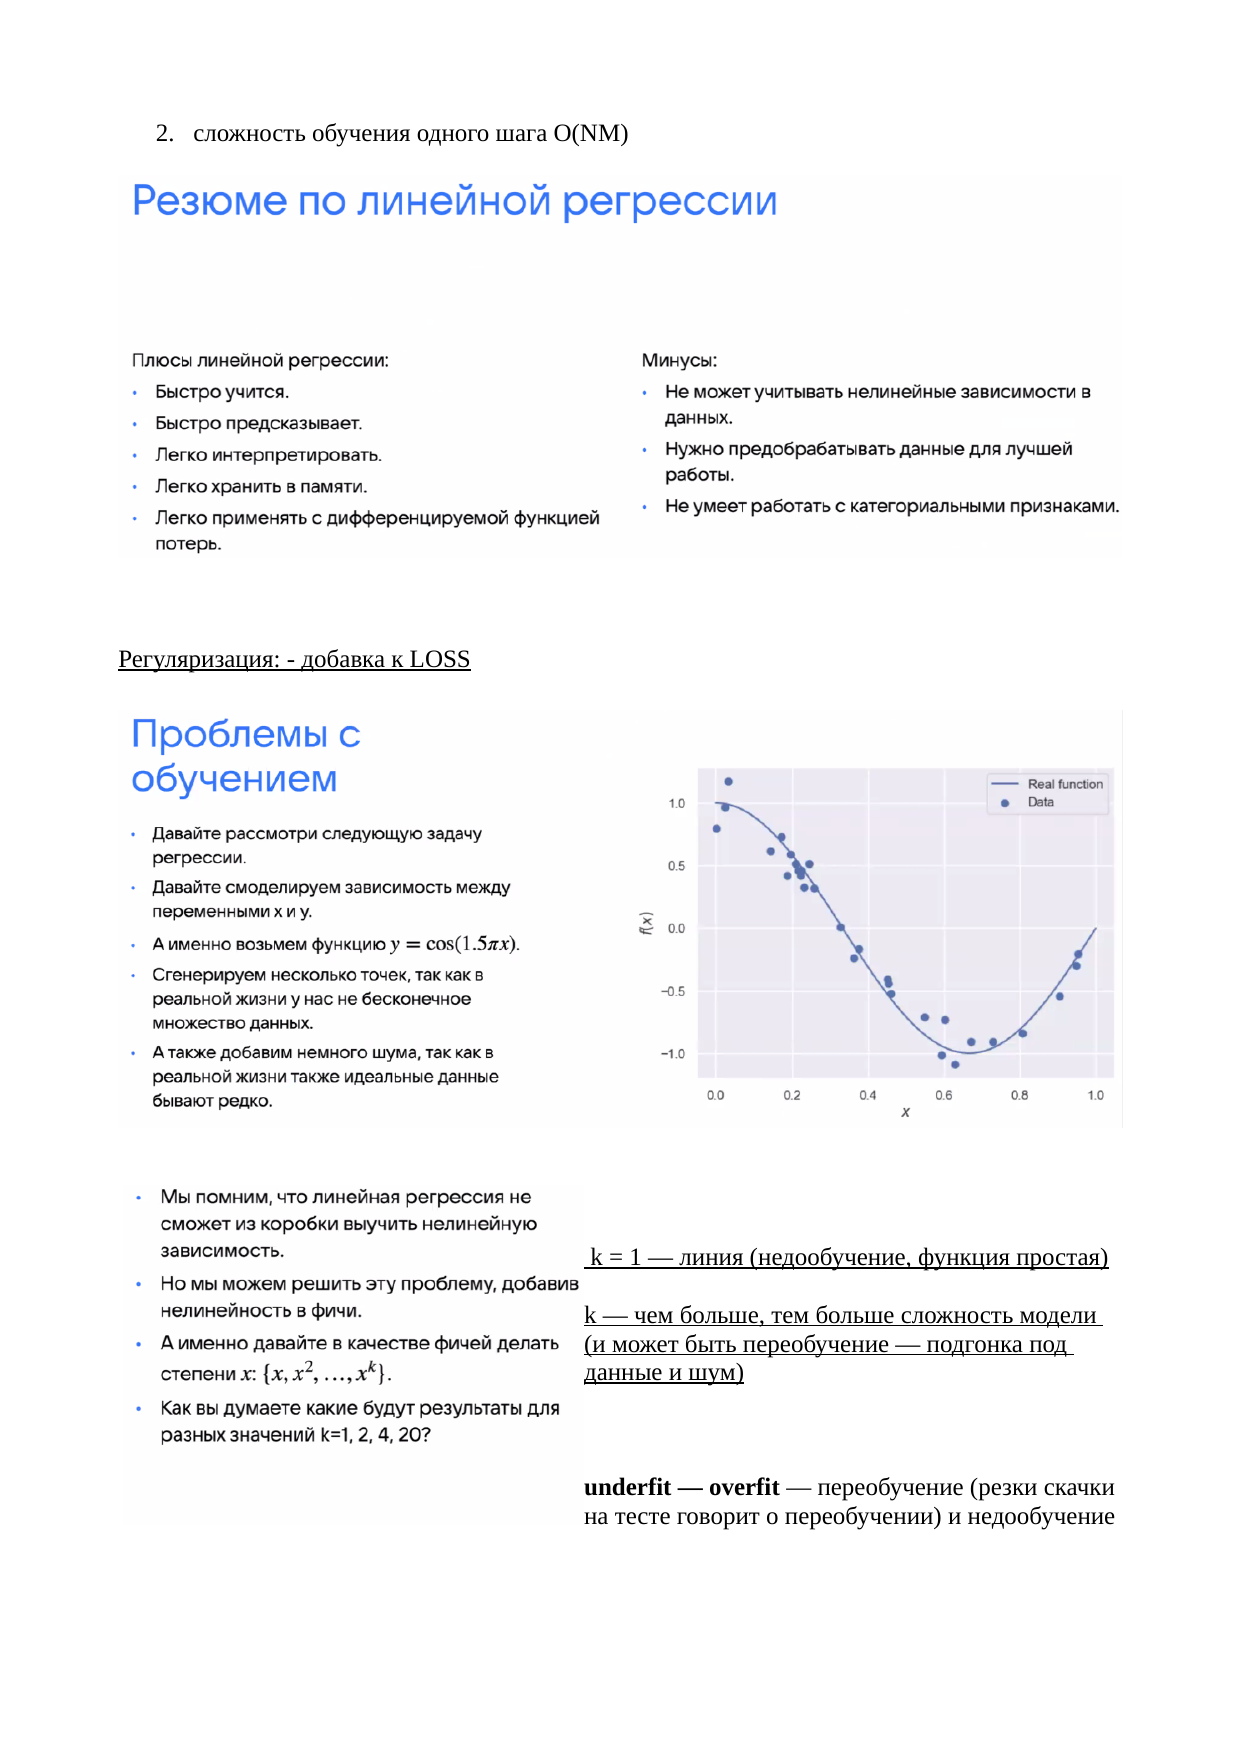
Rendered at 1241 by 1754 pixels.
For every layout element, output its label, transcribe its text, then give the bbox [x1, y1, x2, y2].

picture [118, 710, 1123, 1128]
text underfit — overfit — переобучение (резки скачки на тесте говорит о переобучении) и недообучение [118, 1472, 1122, 1530]
text k — чем больше, тем больше сложность модели (и может быть переобучение — подгонка под данные и шум) [584, 1300, 1122, 1386]
text Регуляризация: - добавка к LOSS [118, 644, 1122, 673]
picture [122, 1185, 584, 1525]
list сложность обучения одного шага O(NM) [156, 118, 1122, 147]
text k = 1 — линия (недообучение, функция простая) [584, 1242, 1122, 1271]
picture [118, 175, 1123, 558]
